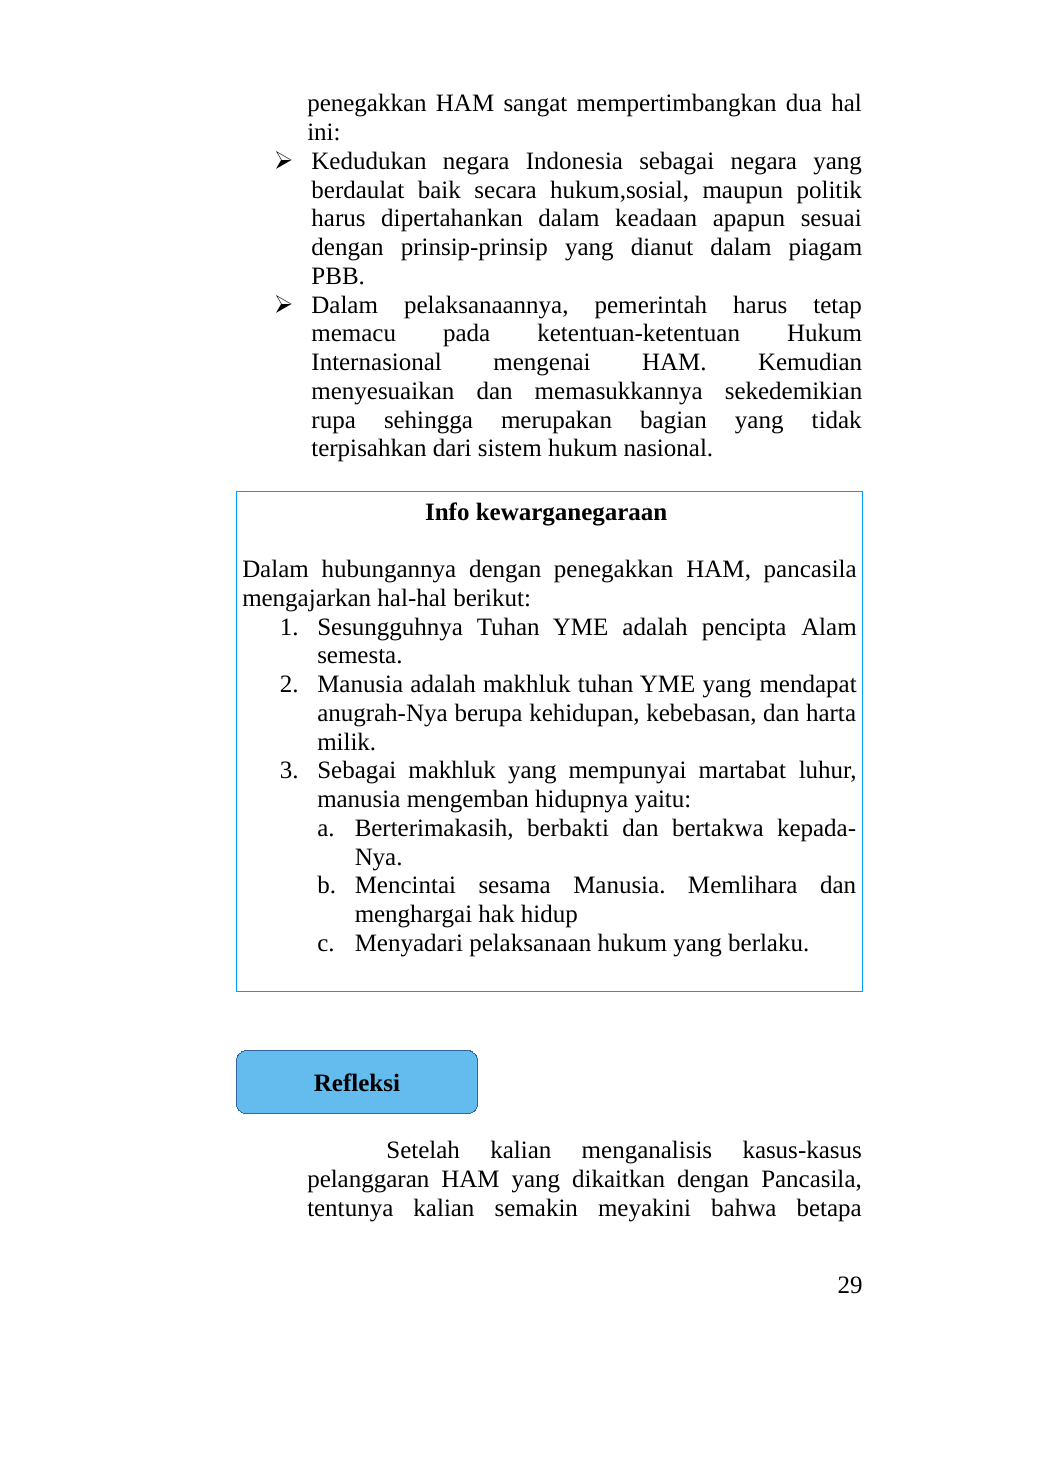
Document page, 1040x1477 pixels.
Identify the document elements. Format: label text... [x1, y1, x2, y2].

text Setelah kalian menganalisis kasus-kasus pelanggaran HAM yang dikaitkan dengan Pancasila, tentunya kalian semakin meyakini bahwa betapa [307, 1135, 862, 1221]
table_header Info kewarganegaraan Dalam hubungannya dengan penegakkan HAM, pancasila mengajarkan hal-hal berikut: Sesungguhnya Tuhan YME adalah pencipta Alam semesta. Manusia adalah makhluk tuhan YME yang mendapat anugrah-Nya berupa kehidupan, kebebasan, dan harta milik. Sebagai makhluk yang mempunyai martabat luhur, manusia mengemban hidupnya yaitu: Berterimakasih, berbakti dan bertakwa kepada-Nya. Mencintai sesama Manusia. Memlihara dan menghargai hak hidup Menyadari pelaksanaan hukum yang berlaku. [237, 492, 862, 991]
text penegakkan HAM sangat mempertimbangkan dua hal ini: [307, 88, 862, 146]
list Kedudukan negara Indonesia sebagai negara yang berdaulat baik secara hukum,sosial, maupun politik harus dipertahankan dalam keadaan apapun sesuai dengan prinsip-prinsip yang dianut dalam piagam PBB. [274, 146, 862, 290]
list Dalam pelaksanaannya, pemerintah harus tetap memacu pada ketentuan-ketentuan Hukum Internasional mengenai HAM. Kemudian menyesuaikan dan memasukkannya sekedemikian rupa sehingga merupakan bagian yang tidak terpisahkan dari sistem hukum nasional. [274, 290, 862, 462]
